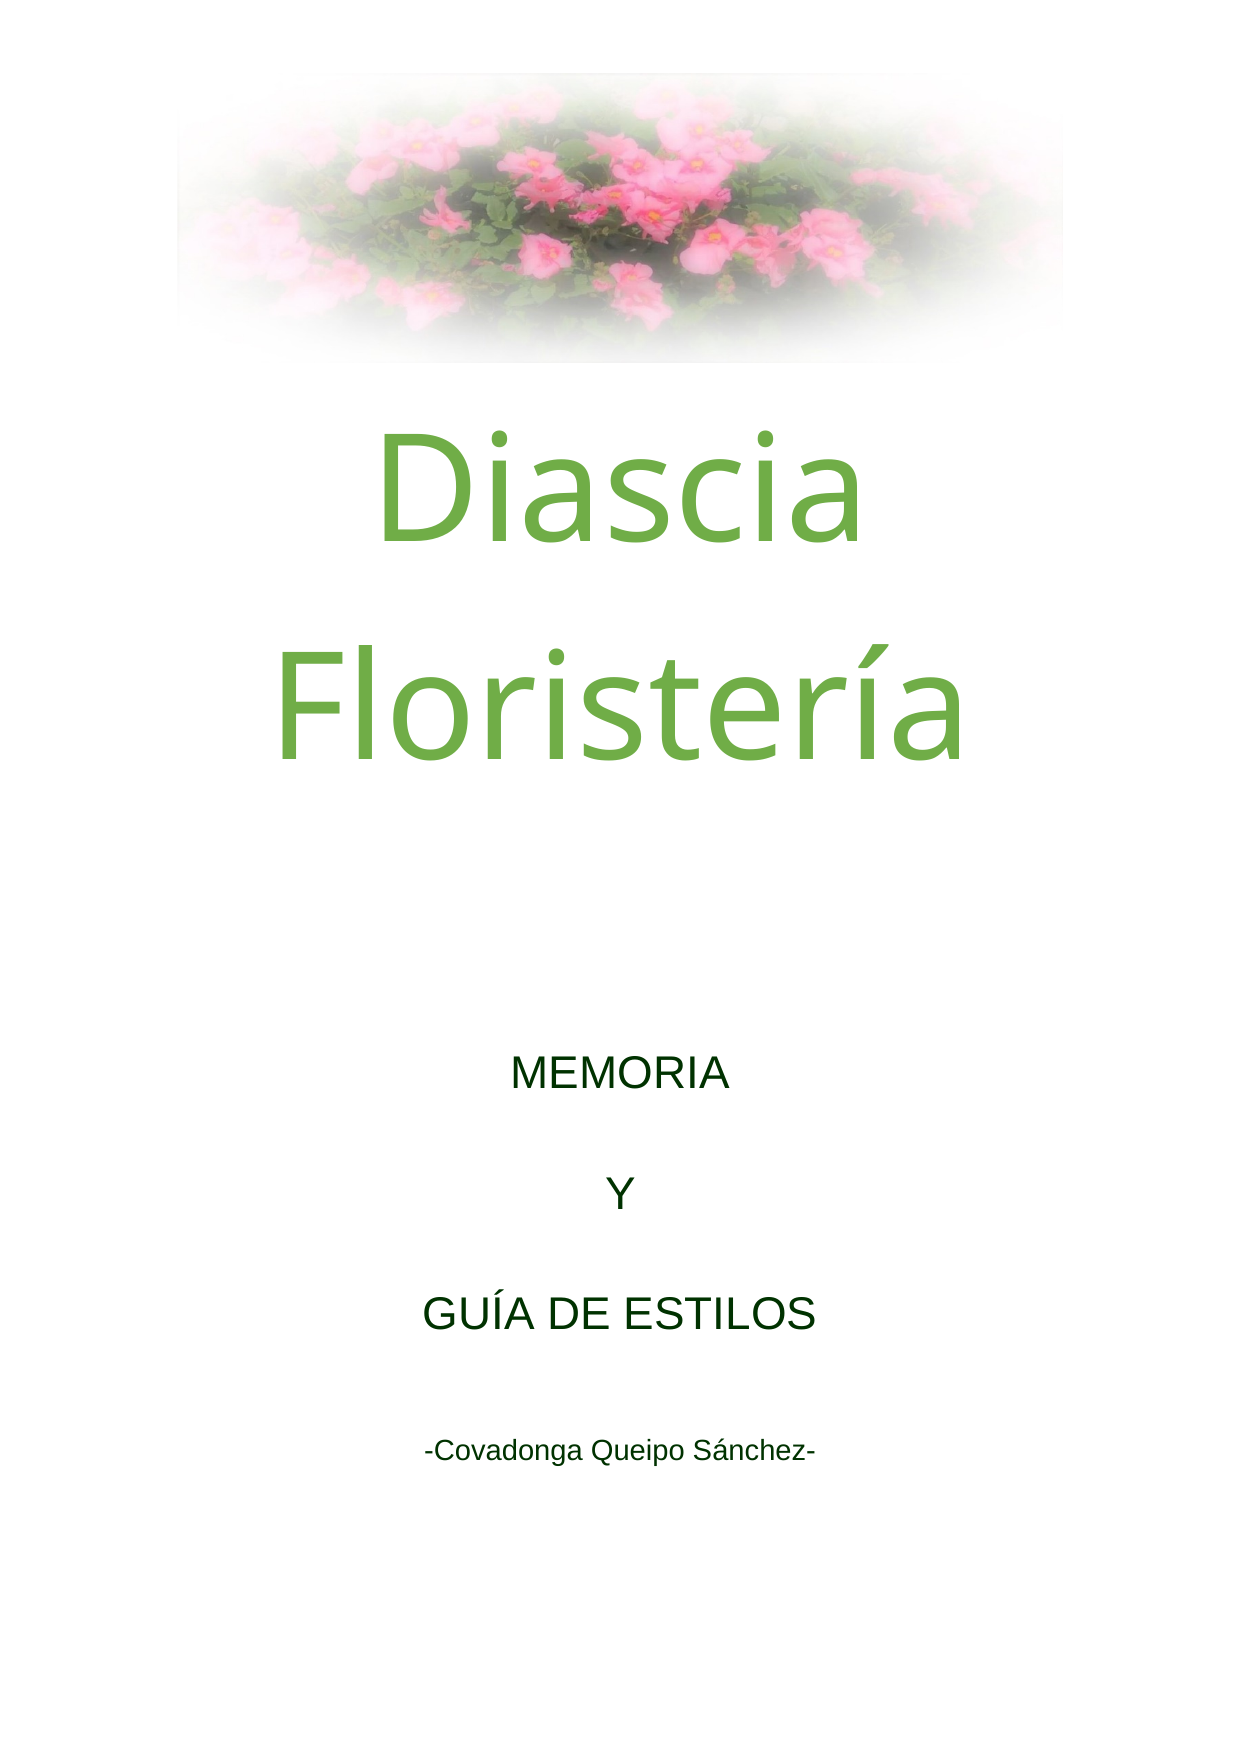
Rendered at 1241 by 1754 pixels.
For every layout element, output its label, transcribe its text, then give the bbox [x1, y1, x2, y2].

text Y [177, 1166, 1063, 1219]
text MEMORIA [177, 1046, 1063, 1099]
text -Covadonga Queipo Sánchez- [177, 1433, 1063, 1466]
text Diascia Floristería [177, 381, 1063, 804]
text GUÍA DE ESTILOS [177, 1287, 1063, 1339]
